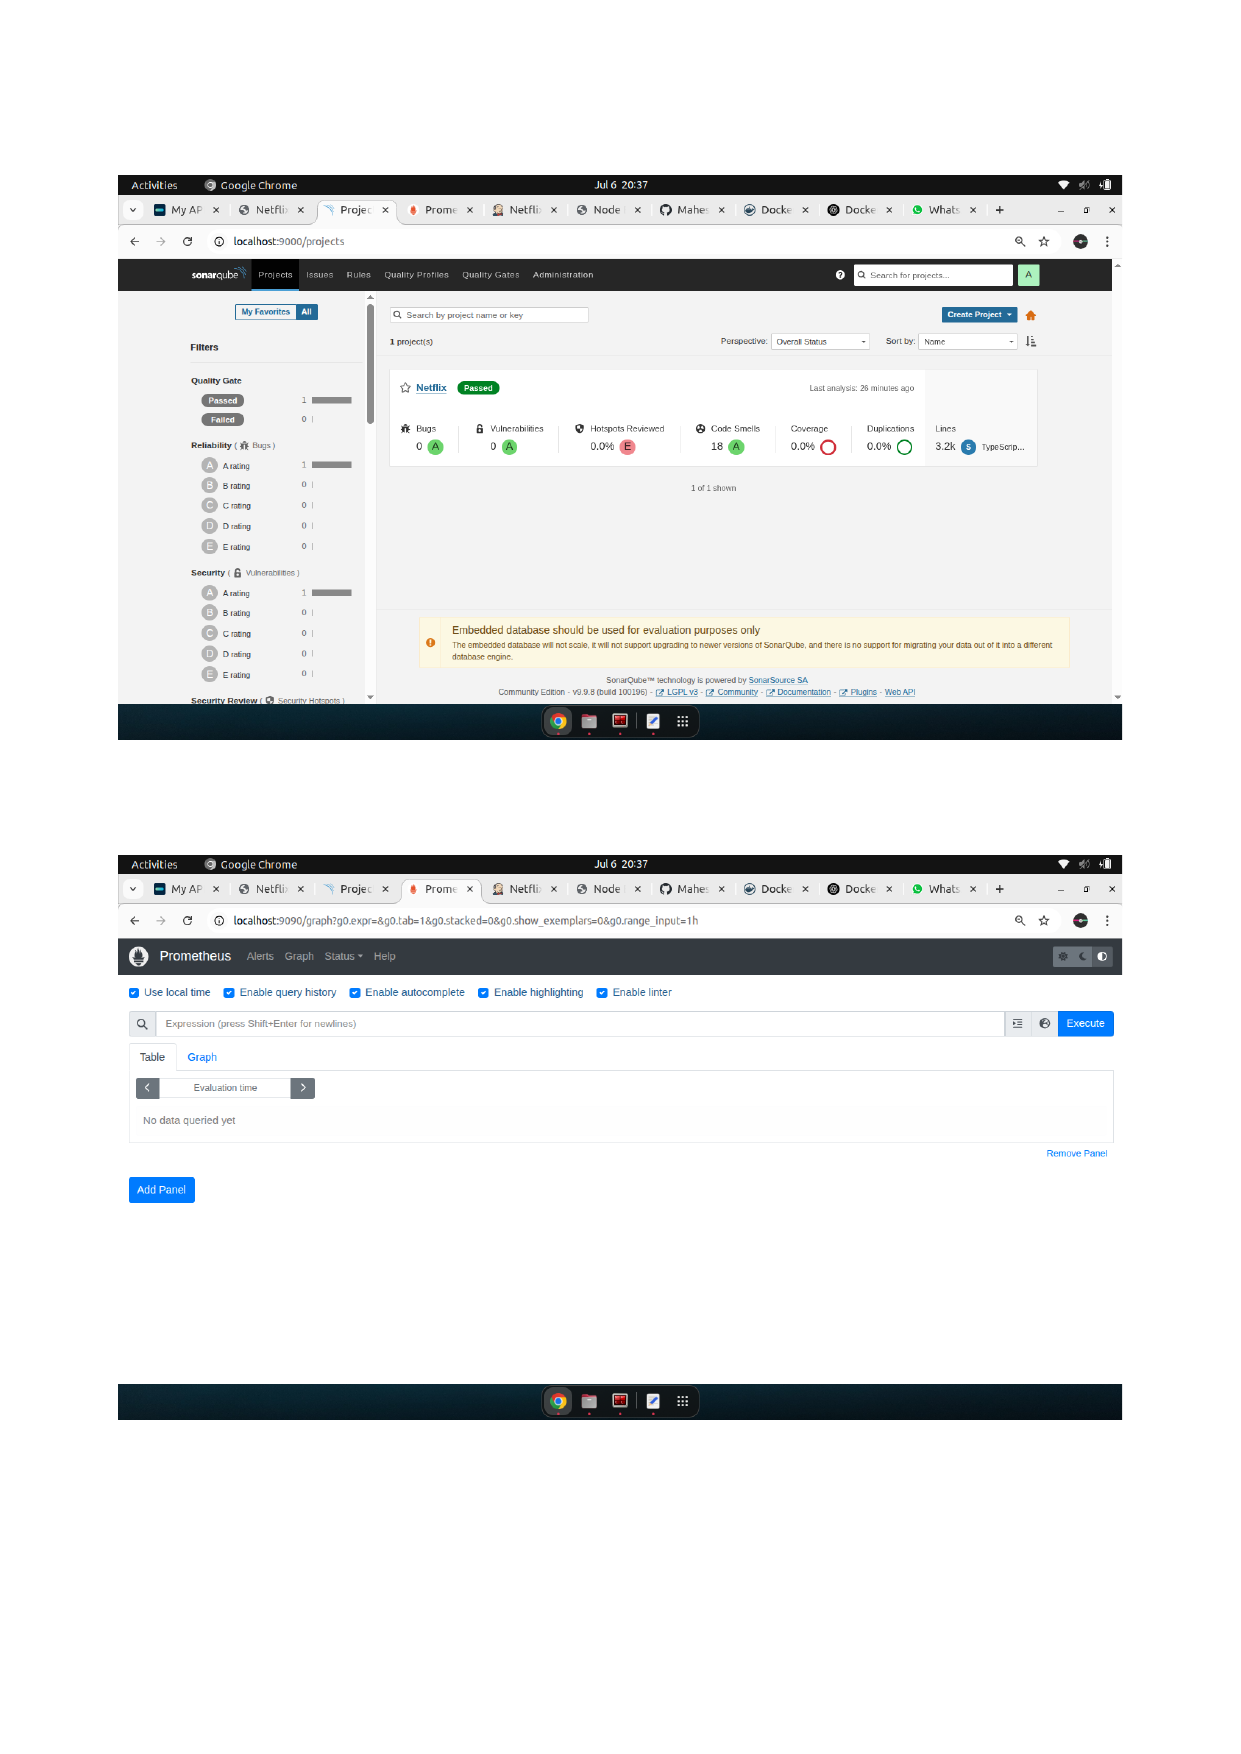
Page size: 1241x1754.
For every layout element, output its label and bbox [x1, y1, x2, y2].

picture [118, 175, 1123, 740]
picture [118, 855, 1123, 1420]
